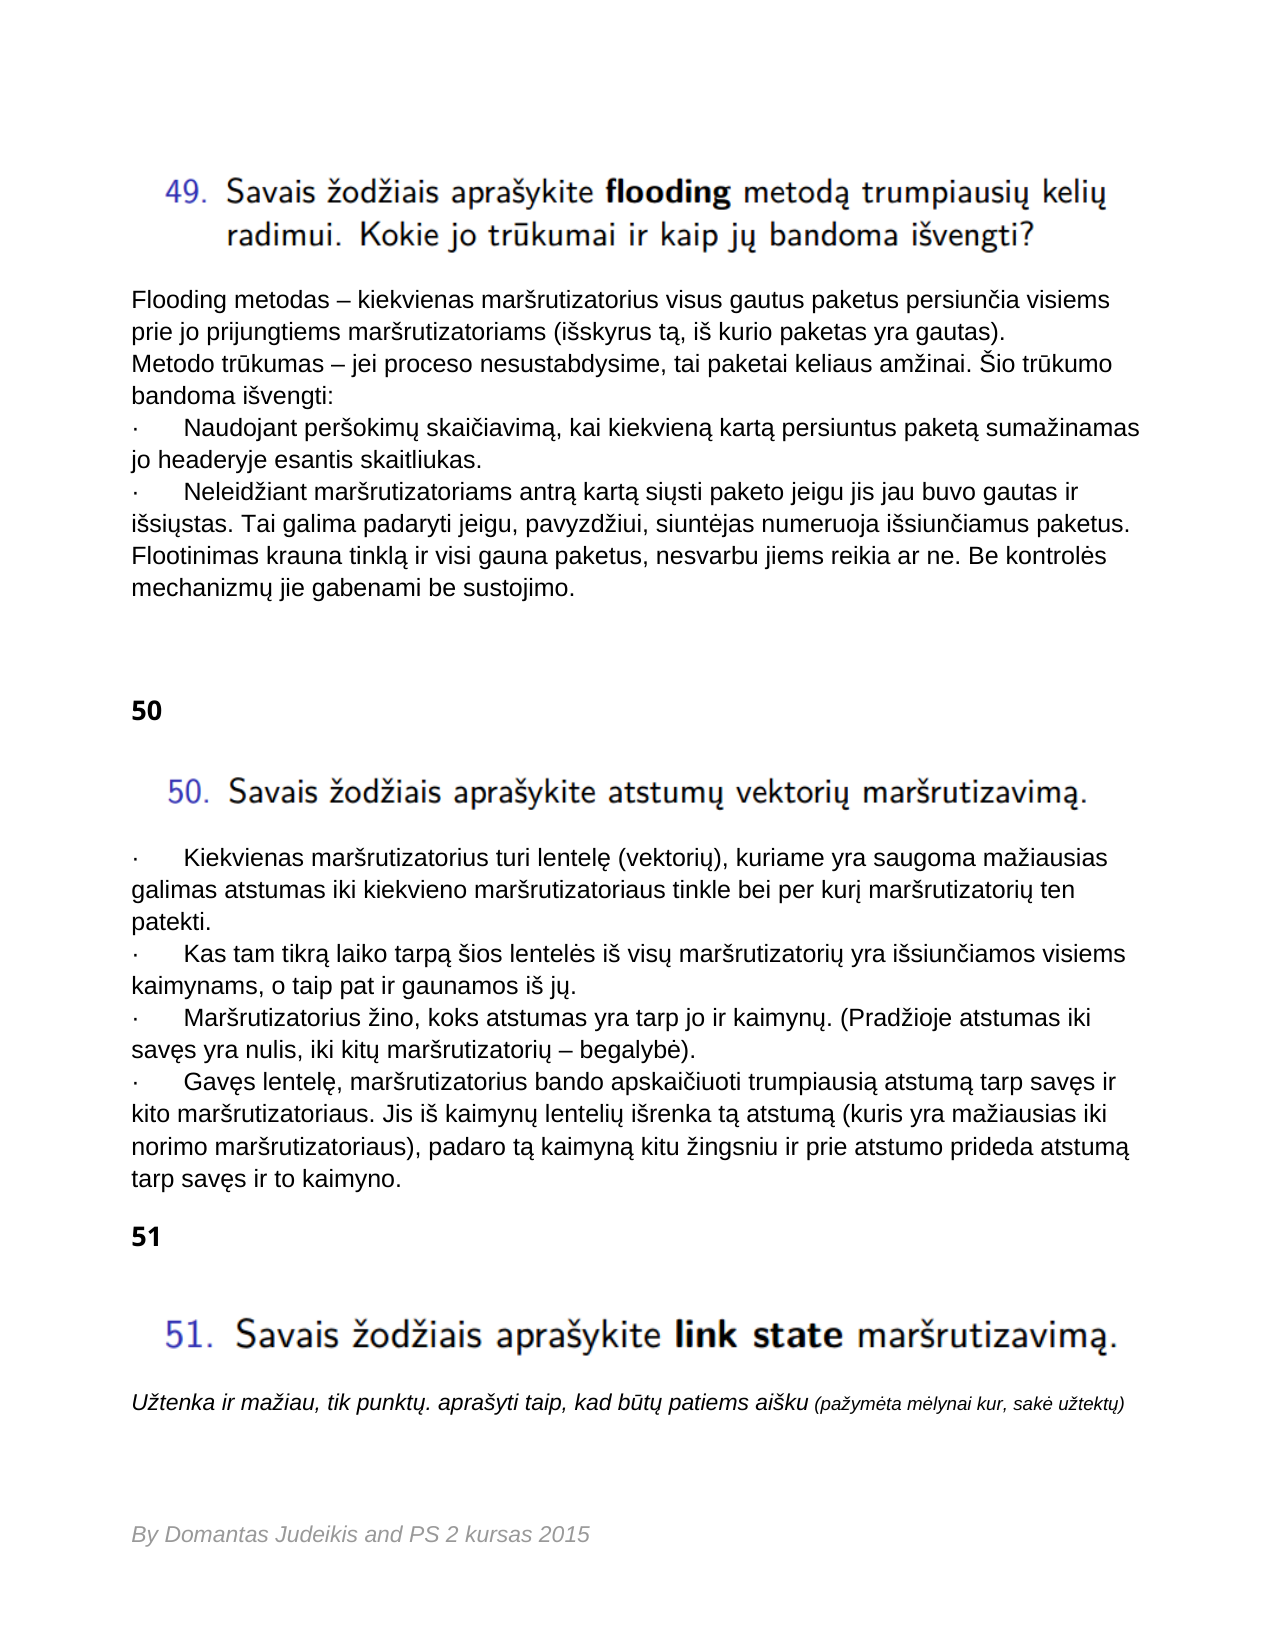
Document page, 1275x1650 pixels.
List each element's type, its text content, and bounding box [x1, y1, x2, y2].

text · Gavęs lentelę, maršrutizatorius bando apskaičiuoti trumpiausią atstumą tarp savęs ir kito maršrutizatoriaus. Jis iš kaimynų lentelių išrenka tą atstumą (kuris yra mažiausias iki norimo maršrutizatoriaus), padaro tą kaimyną kitu žingsniu ir prie atstumo prideda atstumą tarp savęs ir to kaimyno. [131, 1068, 1144, 1192]
text · Kiekvienas maršrutizatorius turi lentelę (vektorių), kuriame yra saugoma mažiausias galimas atstumas iki kiekvieno maršrutizatoriaus tinkle bei per kurį maršrutizatorių ten patekti. [131, 844, 1144, 936]
text · Naudojant peršokimų skaičiavimą, kai kiekvieną kartą persiuntus paketą sumažinamas jo headeryje esantis skaitliukas. [131, 414, 1144, 474]
subtitle 51 [131, 1217, 1144, 1254]
text Užtenka ir mažiau, tik punktų. aprašyti taip, kad būtų patiems aišku (pažymėta mėlynai kur, sakė užtektų) [131, 1389, 1144, 1415]
text · Maršrutizatorius žino, koks atstumas yra tarp jo ir kaimynų. (Pradžioje atstumas iki savęs yra nulis, iki kitų maršrutizatorių – begalybė). [131, 1004, 1144, 1064]
picture [150, 168, 1125, 267]
subtitle 50 [131, 691, 1144, 728]
text Flooding metodas – kiekvienas maršrutizatorius visus gautus paketus persiunčia visiems prie jo prijungtiems maršrutizatoriams (išskyrus tą, iš kurio paketas yra gautas). [131, 285, 1144, 345]
text Metodo trūkumas – jei proceso nesustabdysime, tai paketai keliaus amžinai. Šio trūkumo bandoma išvengti: [131, 349, 1144, 409]
text · Kas tam tikrą laiko tarpą šios lentelės iš visų maršrutizatorių yra išsiunčiamos visiems kaimynams, o taip pat ir gaunamos iš jų. [131, 940, 1144, 1000]
text · Neleidžiant maršrutizatoriams antrą kartą siųsti paketo jeigu jis jau buvo gautas ir išsiųstas. Tai galima padaryti jeigu, pavyzdžiui, siuntėjas numeruoja išsiunčiamus paketus. Flootinimas krauna tinklą ir visi gauna paketus, nesvarbu jiems reikia ar ne. Be kontrolės mechanizmų jie gabenami be sustojimo. [131, 478, 1144, 602]
picture [150, 752, 1125, 822]
picture [150, 1307, 1125, 1371]
